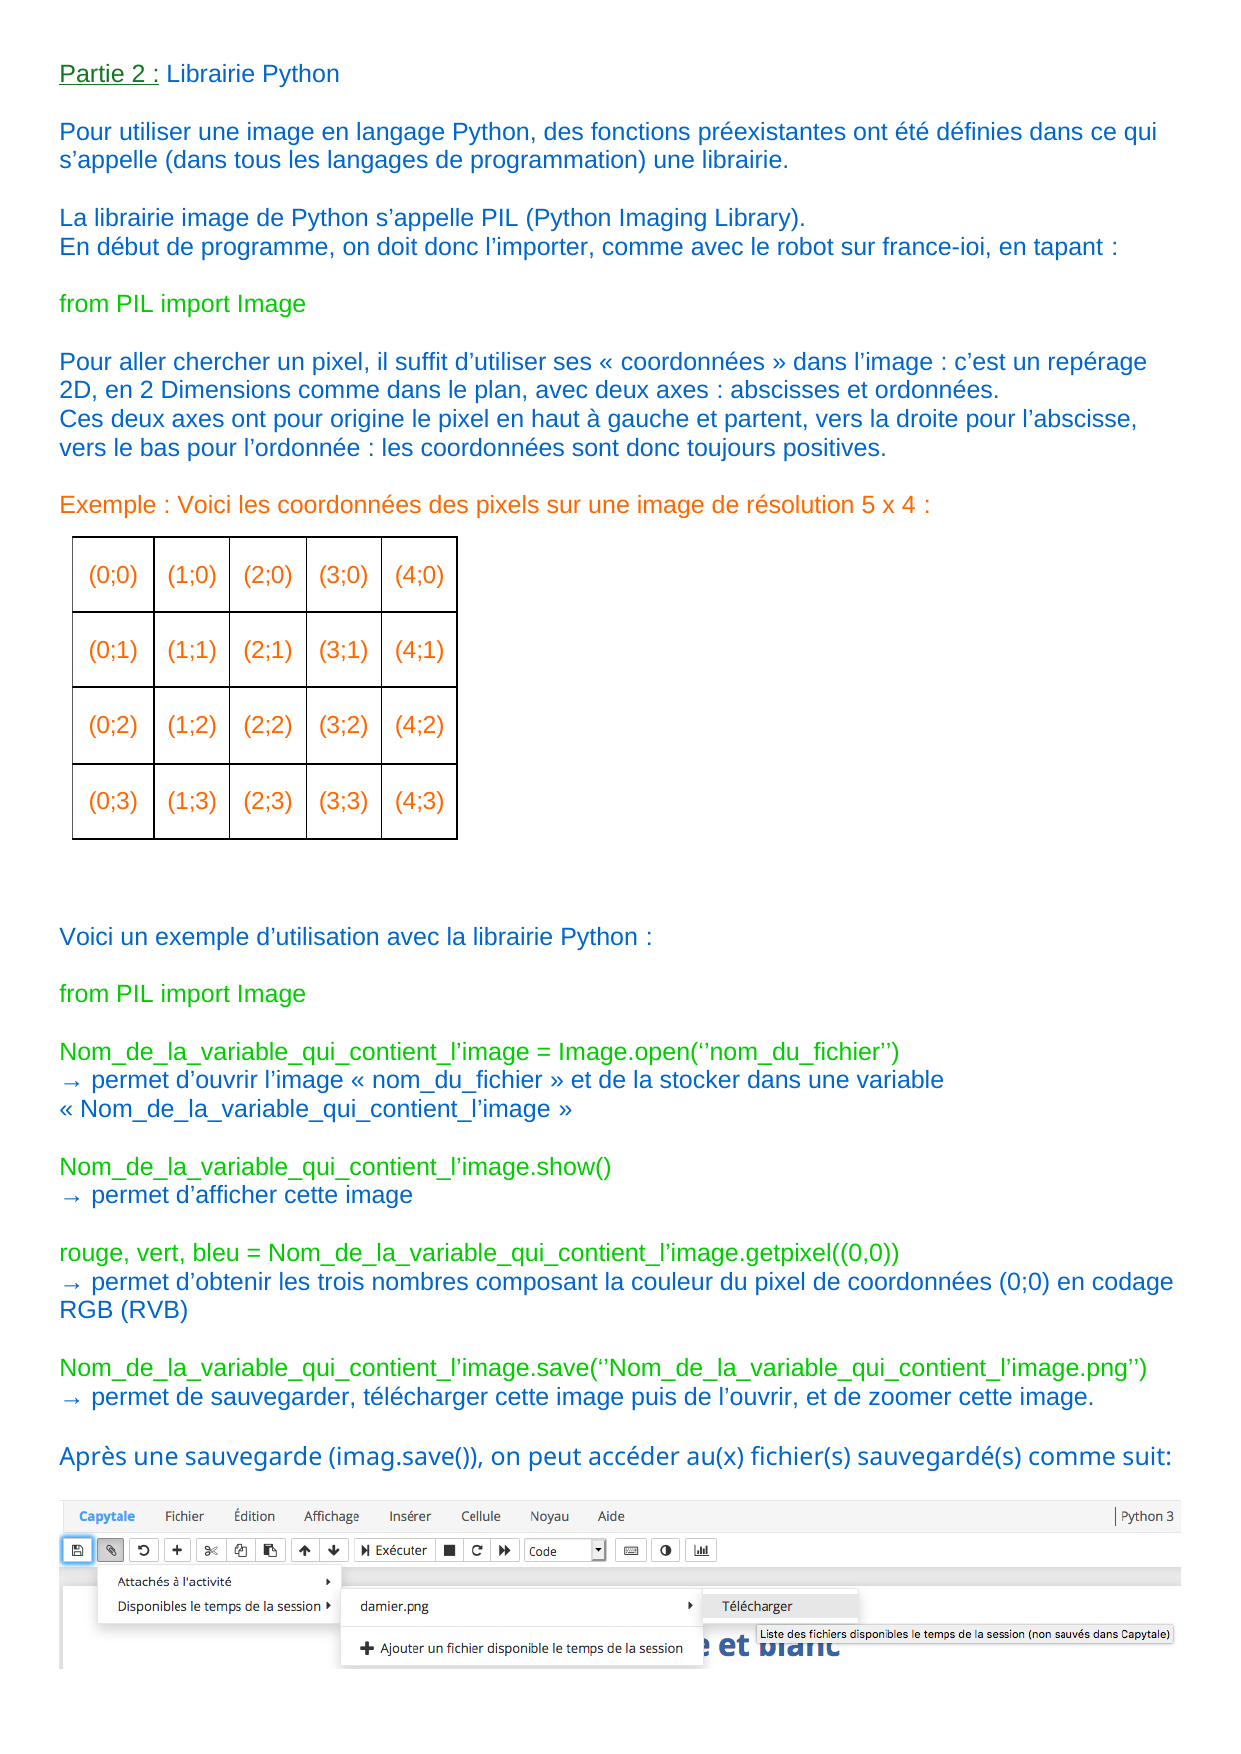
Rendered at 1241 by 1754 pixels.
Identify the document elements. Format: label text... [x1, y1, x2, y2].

text from PIL import Image [59, 289, 1181, 318]
text → permet de sauvegarder, télécharger cette image puis de l’ouvrir, et de zoomer cette image. [59, 1382, 1181, 1410]
text rouge, vert, bleu = Nom_de_la_variable_qui_contient_l’image.getpixel((0,0)) [59, 1238, 1181, 1267]
text Ces deux axes ont pour origine le pixel en haut à gauche et partent, vers la droite pour l’abscisse, vers le bas pour l’ordonnée : les coordonnées sont donc toujours positives. [59, 404, 1181, 462]
text Après une sauvegarde (imag.save()), on peut accéder au(x) fichier(s) sauvegardé(s) comme suit: [59, 1439, 1181, 1473]
text Pour utiliser une image en langage Python, des fonctions préexistantes ont été définies dans ce qui s’appelle (dans tous les langages de programmation) une librairie. [59, 117, 1181, 174]
text from PIL import Image [59, 979, 1181, 1008]
text → permet d’obtenir les trois nombres composant la couleur du pixel de coordonnées (0;0) en codage RGB (RVB) [59, 1267, 1181, 1324]
text Nom_de_la_variable_qui_contient_l’image.show() [59, 1152, 1181, 1180]
text En début de programme, on doit donc l’importer, comme avec le robot sur france-ioi, en tapant : [59, 232, 1181, 260]
text Nom_de_la_variable_qui_contient_l’image.save(‘’Nom_de_la_variable_qui_contient_l’image.png’’) [59, 1353, 1181, 1382]
text Partie 2 : Librairie Python [59, 59, 1181, 88]
text Nom_de_la_variable_qui_contient_l’image = Image.open(‘’nom_du_fichier’’) [59, 1037, 1181, 1065]
text Pour aller chercher un pixel, il suffit d’utiliser ses « coordonnées » dans l’image : c’est un repérage 2D, en 2 Dimensions comme dans le plan, avec deux axes : abscisses et ordonnées. [59, 347, 1181, 404]
text Voici un exemple d’utilisation avec la librairie Python : [59, 922, 1181, 950]
text → permet d’ouvrir l’image « nom_du_fichier » et de la stocker dans une variable « Nom_de_la_variable_qui_contient_l’image » [59, 1065, 1181, 1123]
text Exemple : Voici les coordonnées des pixels sur une image de résolution 5 x 4 : [59, 490, 1181, 519]
text La librairie image de Python s’appelle PIL (Python Imaging Library). [59, 203, 1181, 232]
text → permet d’afficher cette image [59, 1180, 1181, 1209]
picture [59, 1496, 1182, 1669]
